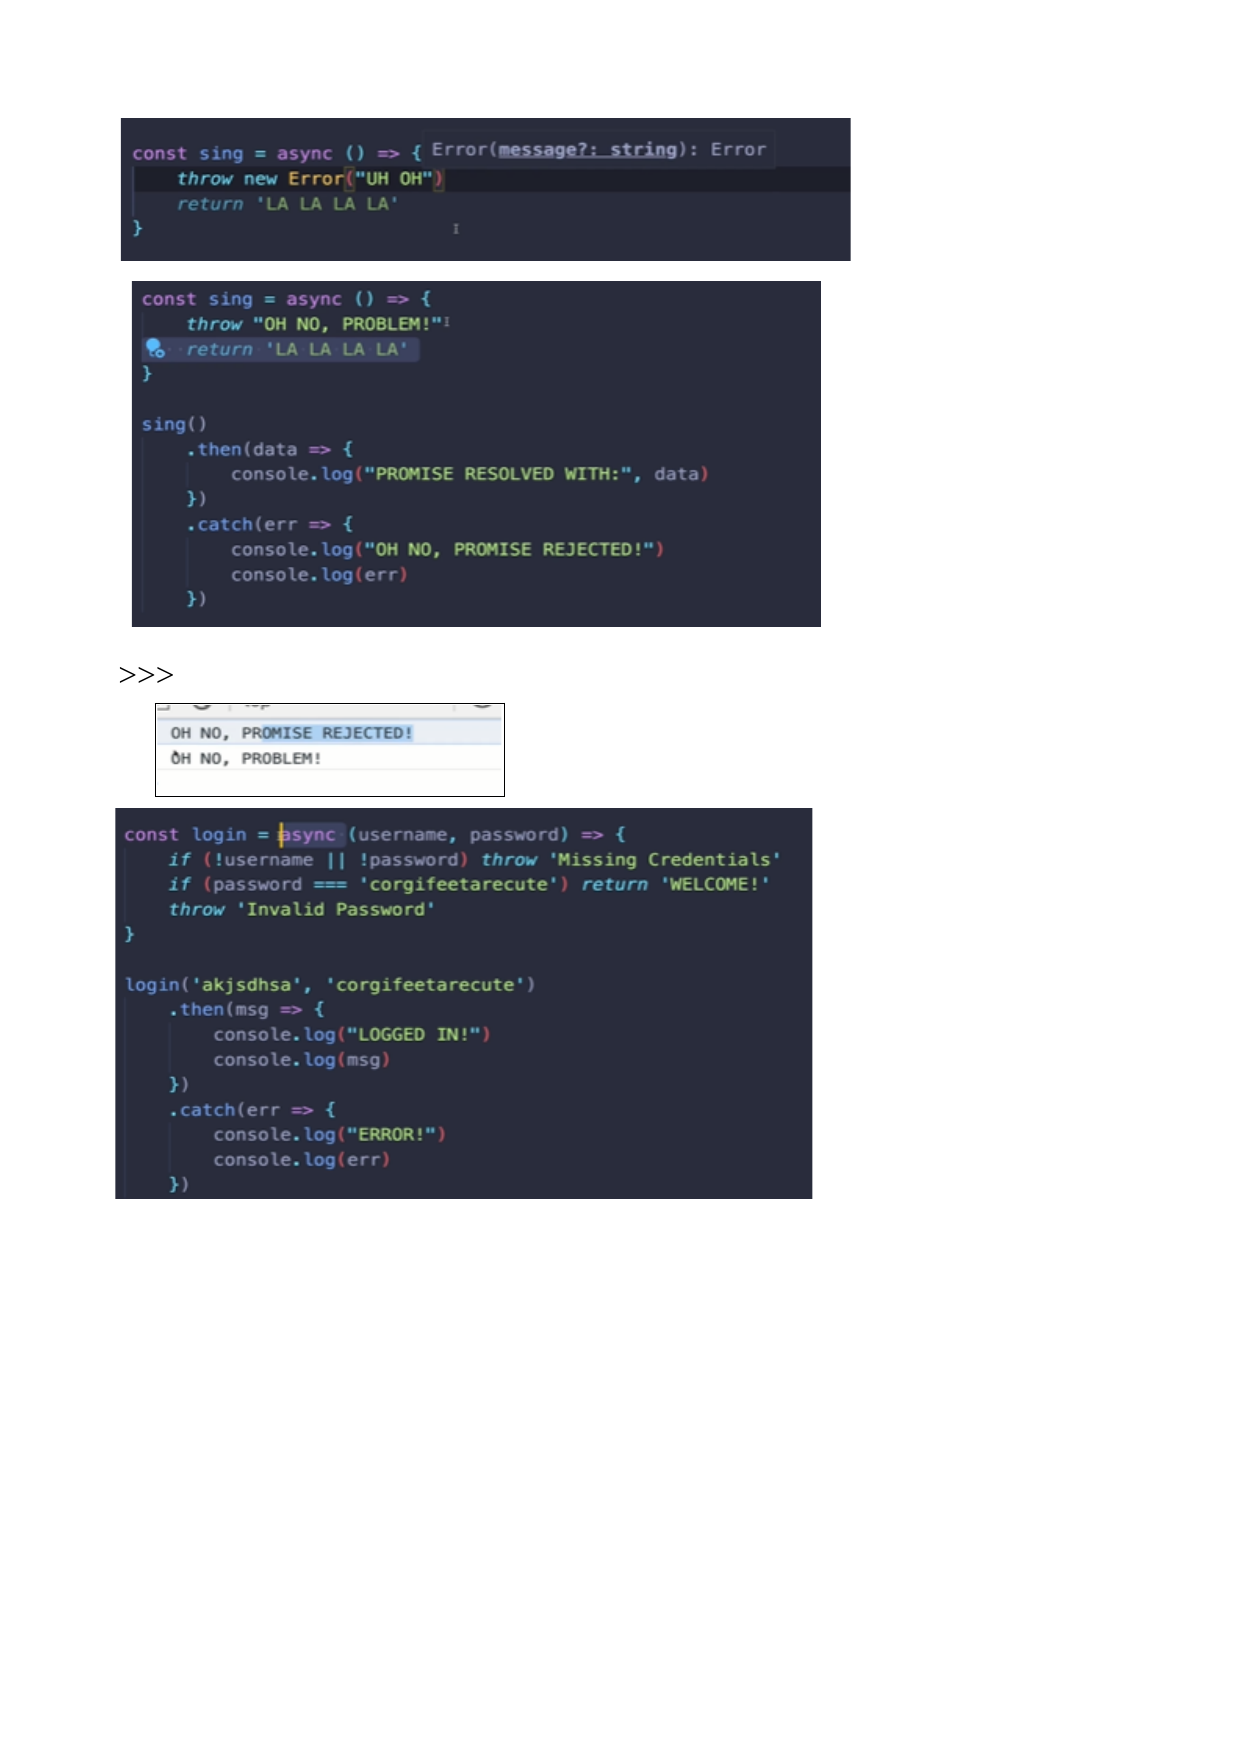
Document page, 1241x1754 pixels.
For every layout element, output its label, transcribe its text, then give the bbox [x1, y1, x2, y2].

picture [115, 808, 813, 1199]
picture [157, 705, 502, 794]
text >>> [118, 655, 1122, 693]
picture [131, 281, 821, 627]
picture [120, 118, 851, 261]
